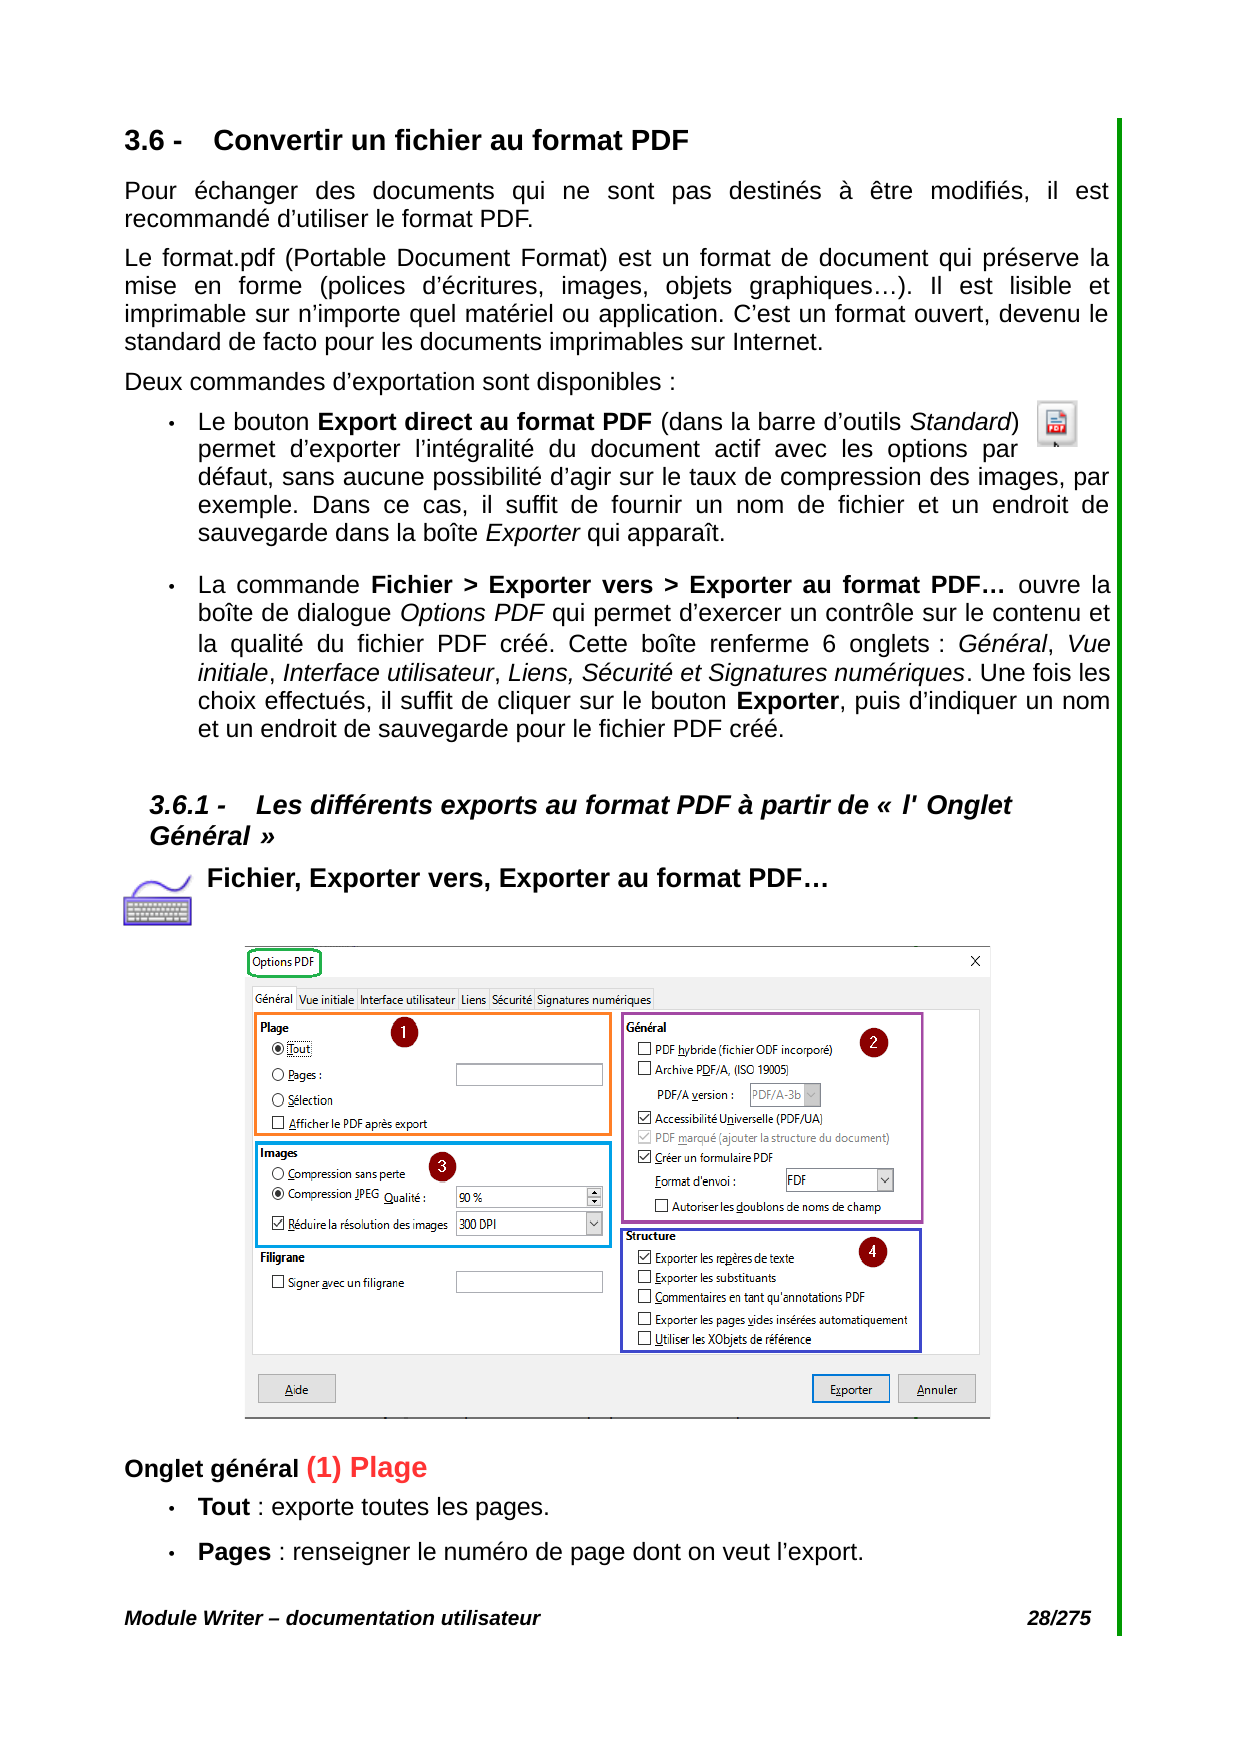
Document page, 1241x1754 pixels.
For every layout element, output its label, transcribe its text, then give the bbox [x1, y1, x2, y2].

subtitle Convertir un fichier au format PDF [124, 124, 1111, 157]
text Deux commandes d’exportation sont disponibles : [124, 368, 1111, 396]
text Onglet général (1) Plage [124, 1451, 1111, 1484]
text Fichier, Exporter vers, Exporter au format PDF… [124, 863, 1111, 893]
text Le format.pdf (Portable Document Format) est un format de document qui préserve la mise en forme (polices d’écritures, images, objets graphiques…). Il est lisible et imprimable sur n’importe quel matériel ou application. C’est un format ouvert, devenu le standard de facto pour les documents imprimables sur Internet. [124, 244, 1111, 356]
text Pour échanger des documents qui ne sont pas destinés à être modifiés, il est recommandé d’utiliser le format PDF. [124, 177, 1111, 232]
list La commande Fichier > Exporter vers > Exporter au format PDF… ouvre la boîte de dialogue Options PDF qui permet d’exercer un contrôle sur le contenu et la qualité du fichier PDF créé. Cette boîte renferme 6 onglets : Général, Vue initiale, Interface utilisateur, Liens, Sécurité et Signatures numériques. Une fois les choix effectués, il suffit de cliquer sur le bouton Exporter, puis d’indiquer un nom et un endroit de sauvegarde pour le fichier PDF créé. [168, 571, 1111, 743]
picture [244, 946, 991, 1419]
list Tout : exporte toutes les pages. [168, 1490, 1111, 1522]
picture [120, 864, 195, 940]
picture [1037, 399, 1078, 447]
subtitle Les différents exports au format PDF à partir de « l' Onglet Général » [149, 790, 1111, 851]
list Le bouton Export direct au format PDF (dans la barre d’outils Standard) permet d’exporter l’intégralité du document actif avec les options par défaut, sans aucune possibilité d’agir sur le taux de compression des images, par exemple. Dans ce cas, il suffit de fournir un nom de fichier et un endroit de sauvegarde dans la boîte Exporter qui apparaît. [168, 407, 1111, 547]
list Pages : renseigner le numéro de page dont on veut l’export. [168, 1534, 1111, 1567]
